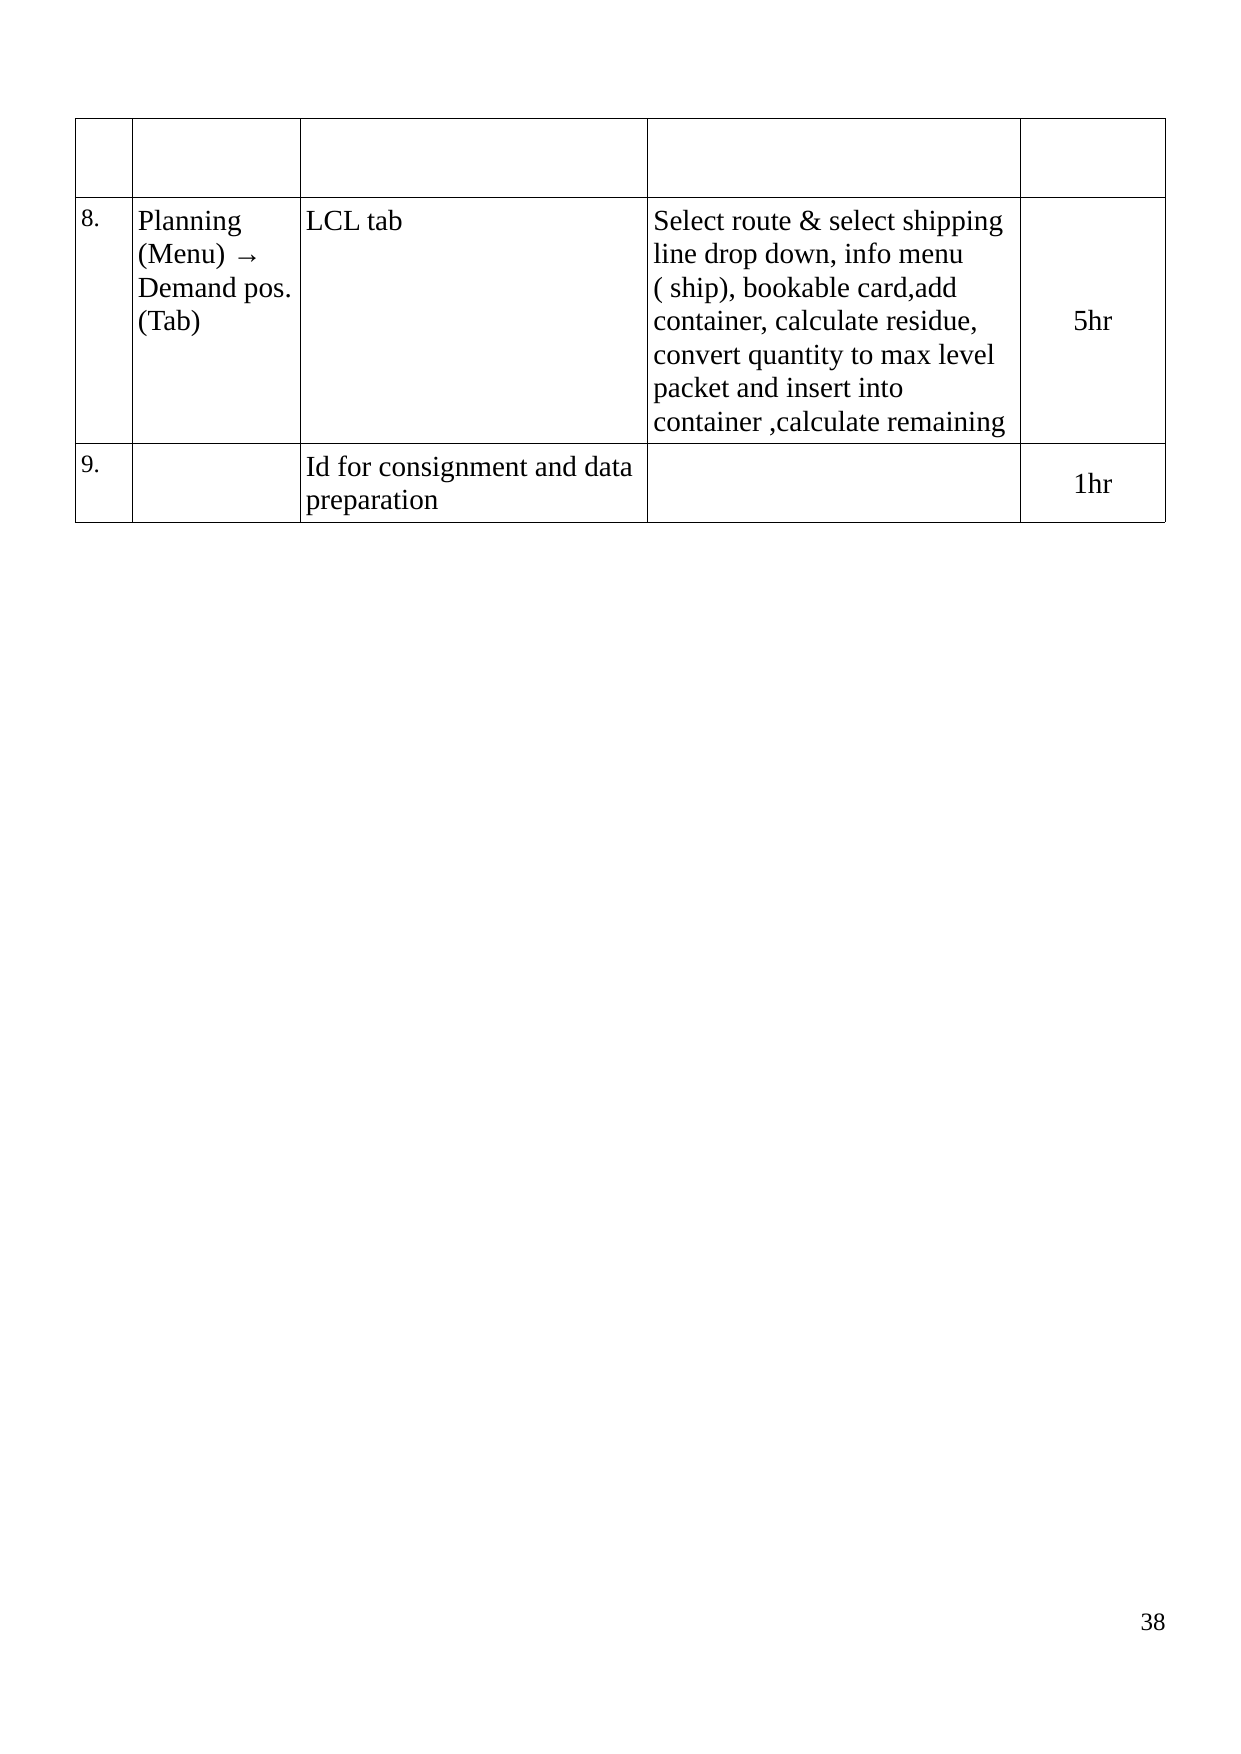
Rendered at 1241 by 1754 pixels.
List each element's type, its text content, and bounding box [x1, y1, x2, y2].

table_cell 5hr [1021, 198, 1165, 443]
table_cell [133, 119, 300, 197]
table_cell Planning (Menu) → Demand pos. (Tab) [133, 198, 300, 443]
table_cell [648, 444, 1020, 522]
table_cell [1021, 119, 1165, 197]
table_cell [76, 119, 132, 197]
table_cell Id for consignment and data preparation [301, 444, 647, 522]
table_cell 9. [76, 444, 132, 522]
table_cell [301, 119, 647, 197]
table_cell 8. [76, 198, 132, 443]
table_cell 1hr [1021, 444, 1165, 522]
table_cell LCL tab [301, 198, 647, 443]
table_cell Select route & select shipping line drop down, info menu ( ship), bookable card,add container, calculate residue, convert quantity to max level packet and insert into container ,calculate remaining [648, 198, 1020, 443]
table_cell [648, 119, 1020, 197]
table_cell [133, 444, 300, 522]
